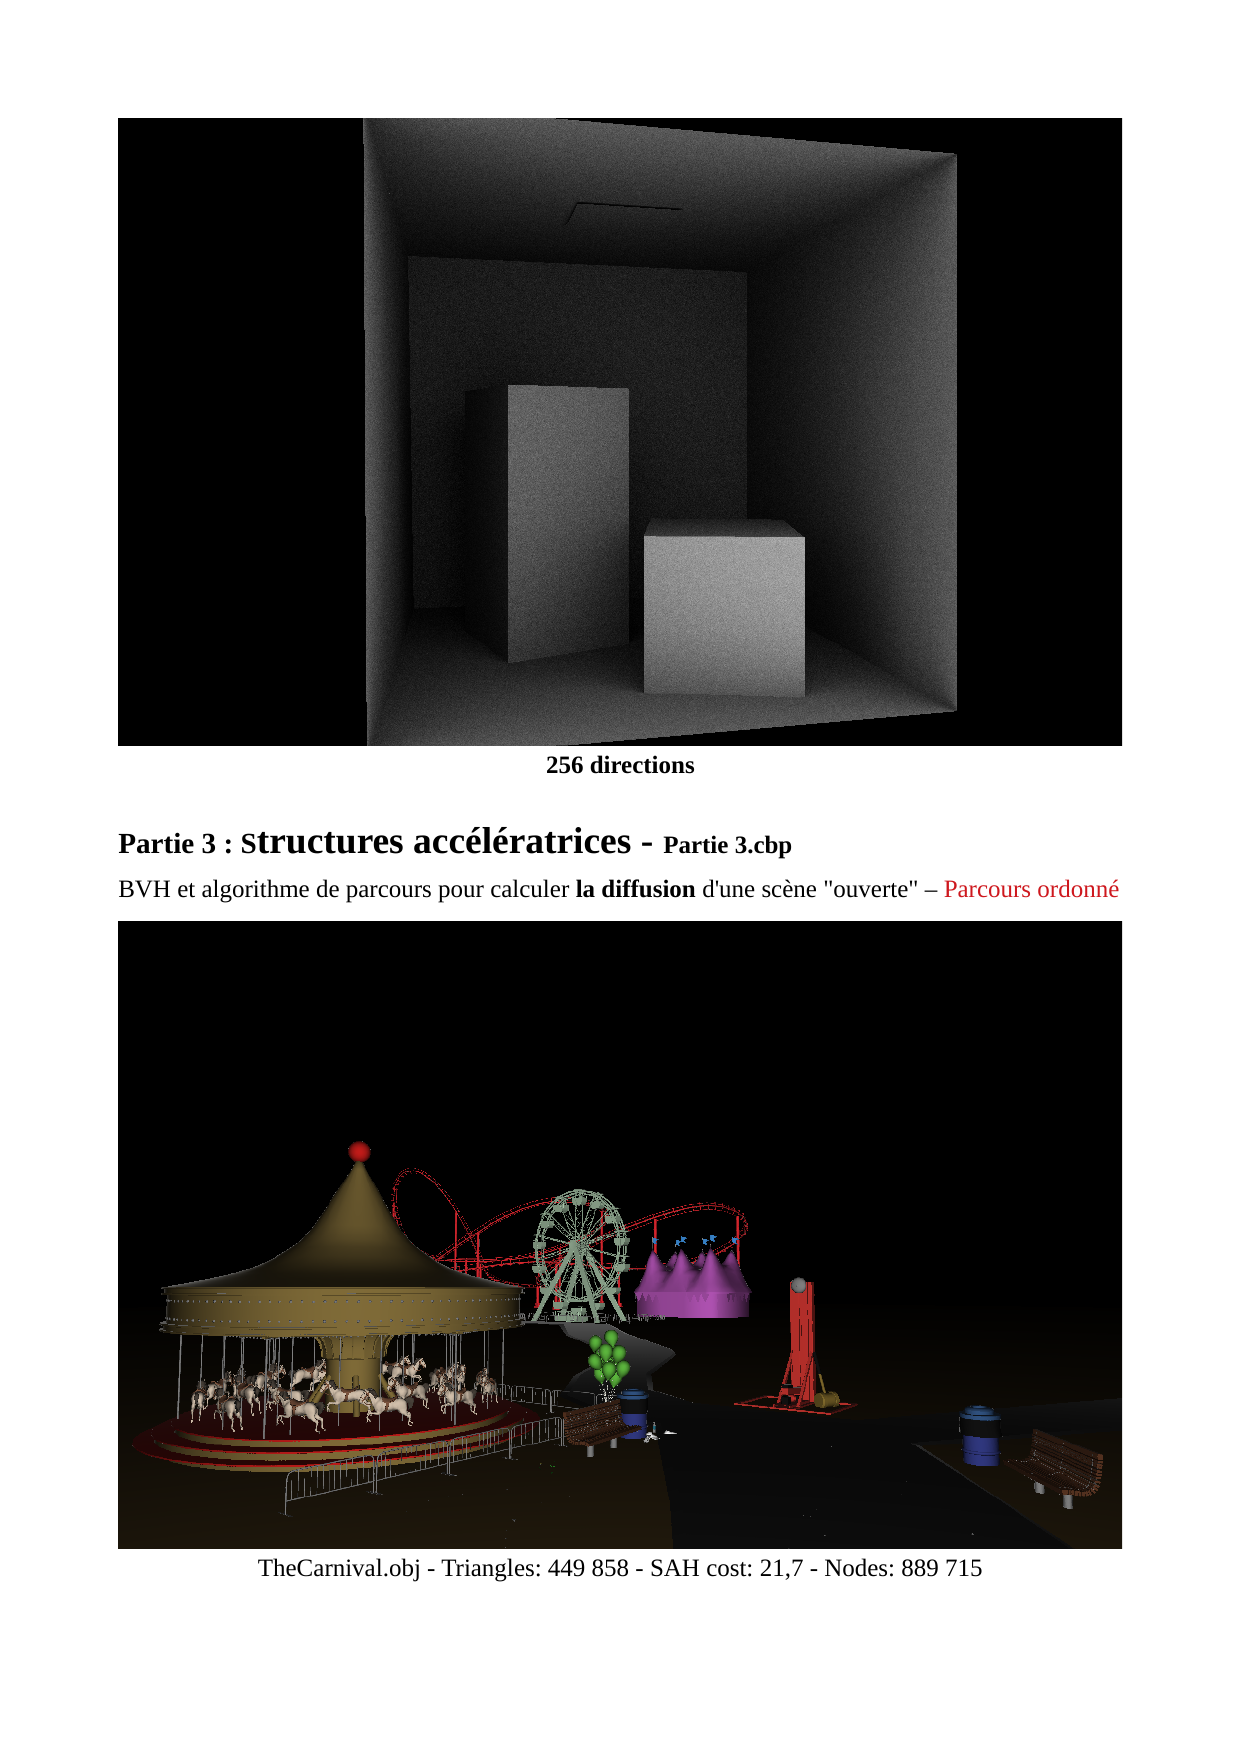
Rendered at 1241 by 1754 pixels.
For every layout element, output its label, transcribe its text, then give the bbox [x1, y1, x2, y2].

text 256 directions [118, 746, 1122, 778]
text TheCarnival.obj - Triangles: 449 858 - SAH cost: 21,7 - Nodes: 889 715 [118, 1549, 1122, 1582]
text BVH et algorithme de parcours pour calculer la diffusion d'une scène "ouverte" – Parcours ordonné [118, 874, 1122, 903]
picture [118, 118, 1123, 746]
subtitle Partie 3 : Structures accélératrices - Partie 3.cbp [118, 818, 1122, 861]
picture [118, 921, 1123, 1549]
